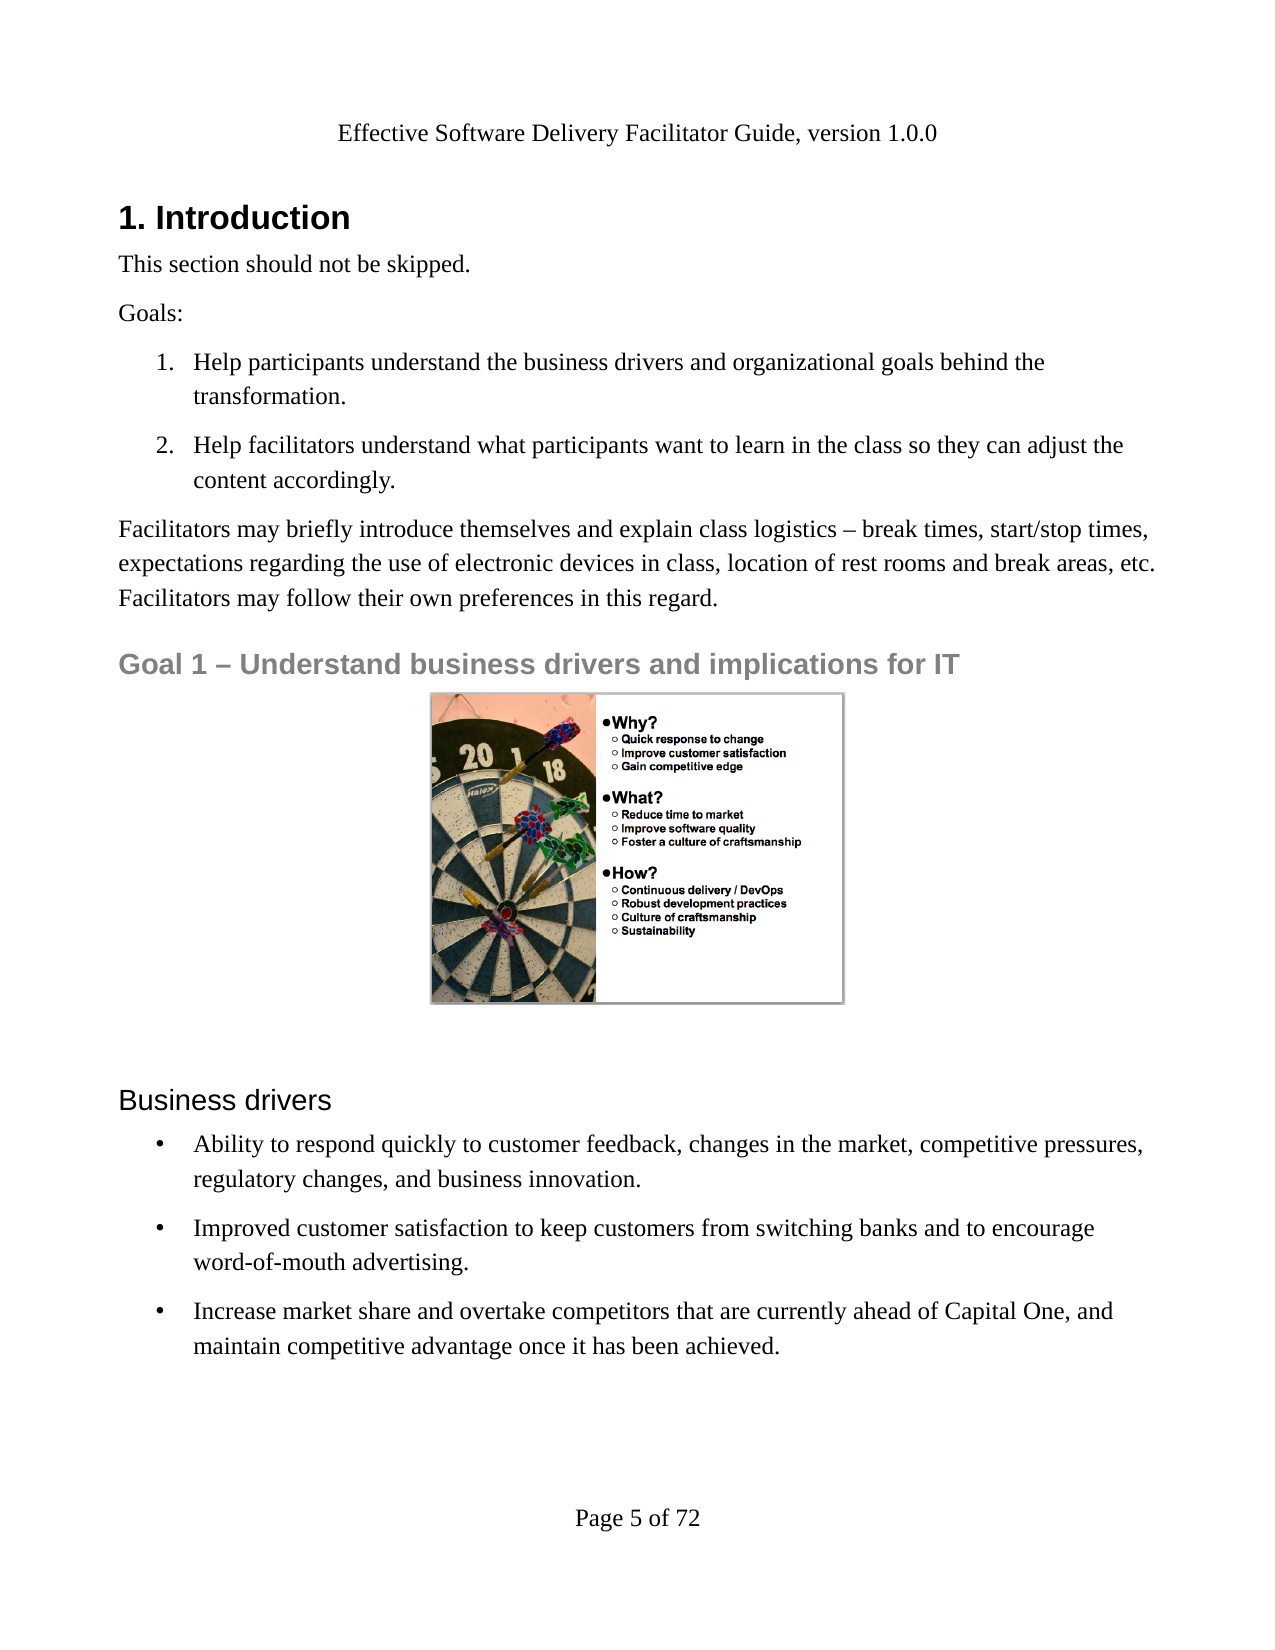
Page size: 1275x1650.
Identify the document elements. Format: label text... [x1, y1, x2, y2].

text Facilitators may briefly introduce themselves and explain class logistics – break times, start/stop times, expectations regarding the use of electronic devices in class, location of rest rooms and break areas, etc. Facilitators may follow their own preferences in this regard. [118, 514, 1157, 612]
list Increase market share and overtake competitors that are currently ahead of Capital One, and maintain competitive advantage once it has been achieved. [156, 1296, 1157, 1359]
text Goals: [118, 298, 1157, 327]
list Help facilitators understand what participants want to learn in the class so they can adjust the content accordingly. [156, 431, 1157, 494]
picture [429, 692, 846, 1005]
subtitle Business drivers [118, 1083, 1157, 1117]
subtitle Goal 1 – Understand business drivers and implications for IT [118, 647, 1157, 680]
list Help participants understand the business drivers and organizational goals behind the transformation. [156, 347, 1157, 410]
list Ability to respond quickly to customer feedback, changes in the market, competitive pressures, regulatory changes, and business innovation. [156, 1129, 1157, 1192]
text This section should not be skipped. [118, 249, 1157, 278]
list Improved customer satisfaction to keep customers from switching banks and to encourage word-of-mouth advertising. [156, 1213, 1157, 1276]
subtitle 1. Introduction [118, 198, 1157, 236]
